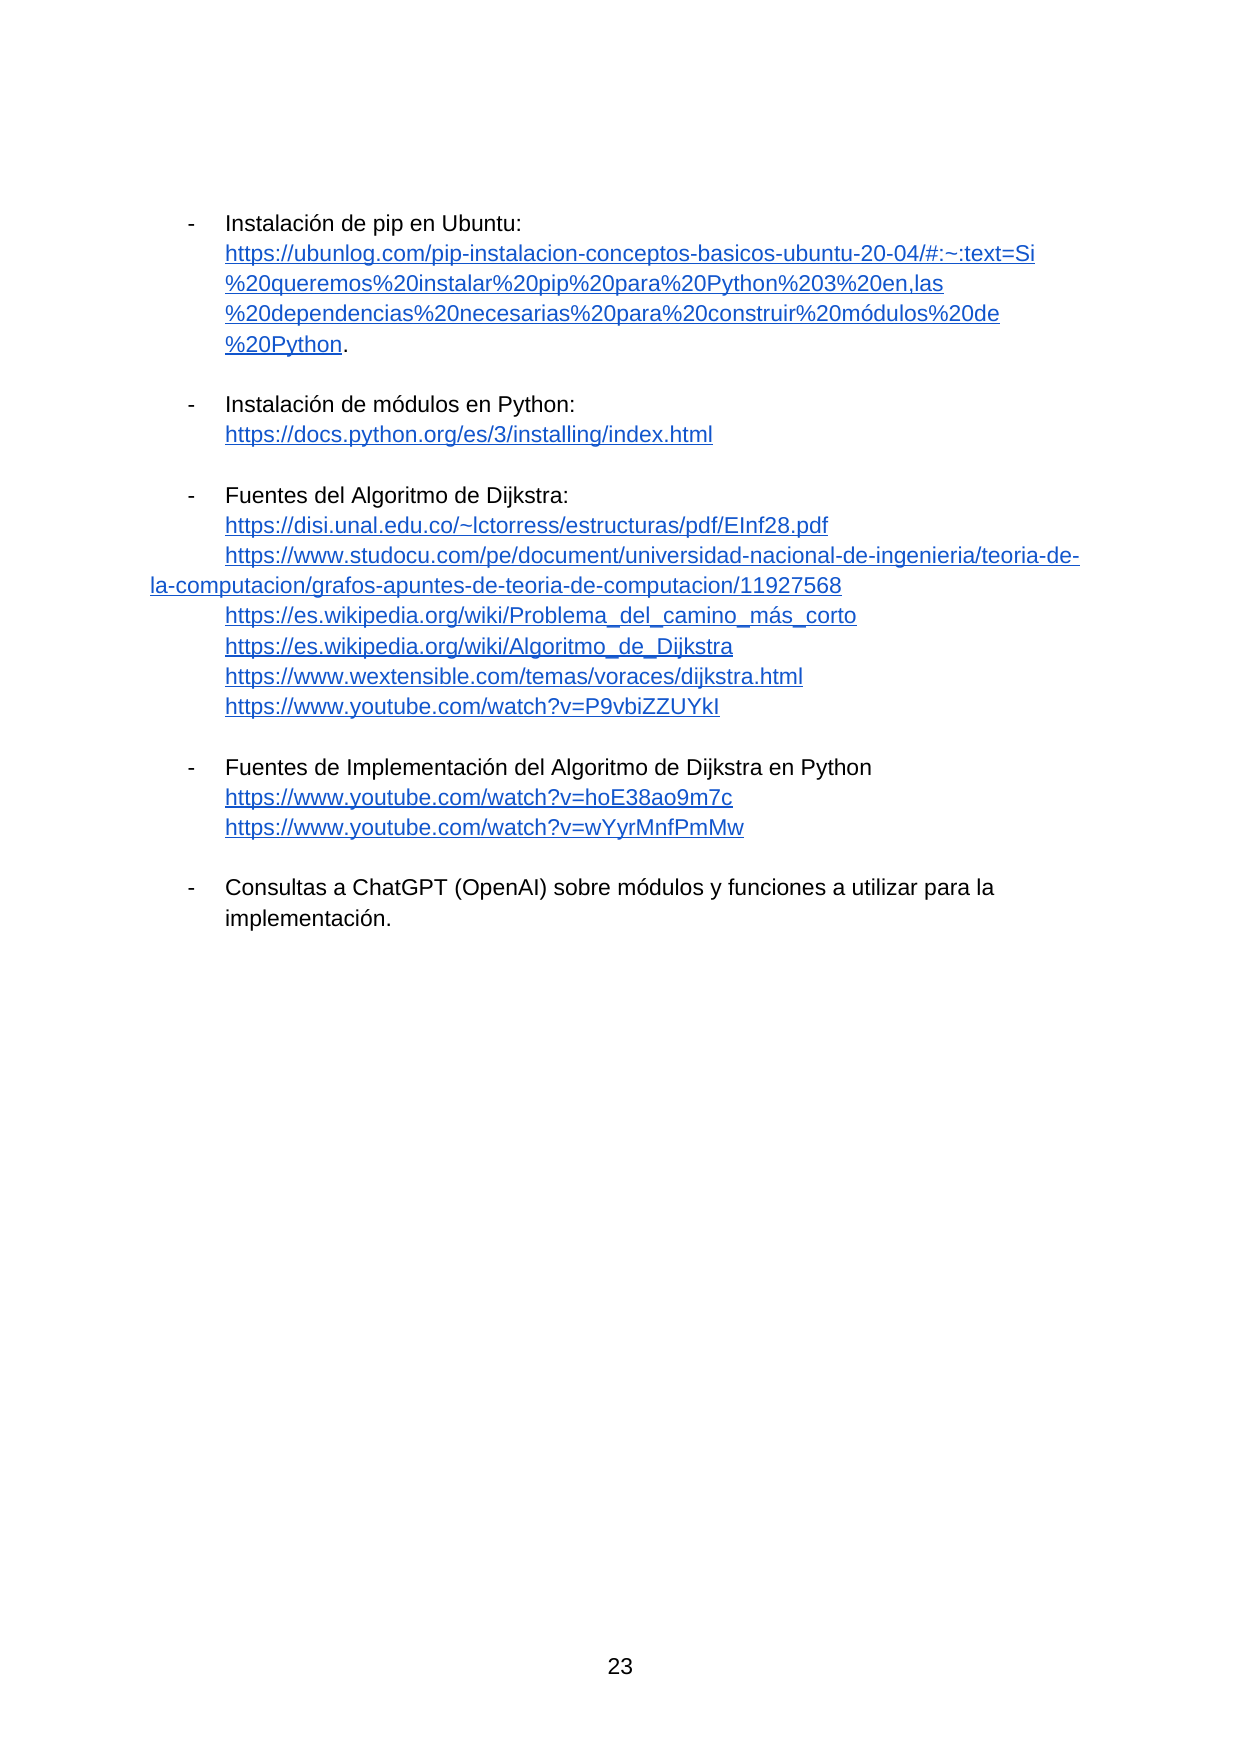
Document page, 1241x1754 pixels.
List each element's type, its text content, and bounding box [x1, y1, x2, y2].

list Fuentes de Implementación del Algoritmo de Dijkstra en Python [187, 753, 1090, 780]
list Consultas a ChatGPT (OpenAI) sobre módulos y funciones a utilizar para la implementación. [187, 874, 1090, 931]
text https://www.youtube.com/watch?v=P9vbiZZUYkI [225, 693, 1090, 719]
text https://www.youtube.com/watch?v=hoE38ao9m7c [225, 784, 1090, 810]
text https://disi.unal.edu.co/~lctorress/estructuras/pdf/EInf28.pdf [150, 512, 1090, 538]
text https://ubunlog.com/pip-instalacion-conceptos-basicos-ubuntu-20-04/#:~:text=Si%20queremos%20instalar%20pip%20para%20Python%203%20en,las%20dependencias%20necesarias%20para%20construir%20módulos%20de%20Python. [225, 240, 1090, 357]
list Instalación de pip en Ubuntu: [187, 210, 1090, 236]
list Instalación de módulos en Python: [187, 391, 1090, 417]
text https://www.wextensible.com/temas/voraces/dijkstra.html [225, 663, 1090, 689]
text https://es.wikipedia.org/wiki/Problema_del_camino_más_corto [150, 602, 1090, 629]
text https://www.youtube.com/watch?v=wYyrMnfPmMw [225, 814, 1090, 840]
text https://es.wikipedia.org/wiki/Algoritmo_de_Dijkstra [150, 633, 1090, 659]
text https://www.studocu.com/pe/document/universidad-nacional-de-ingenieria/teoria-de-la-computacion/grafos-apuntes-de-teoria-de-computacion/11927568 [150, 542, 1090, 598]
text https://docs.python.org/es/3/installing/index.html [225, 421, 1090, 447]
list Fuentes del Algoritmo de Dijkstra: [187, 482, 1090, 508]
